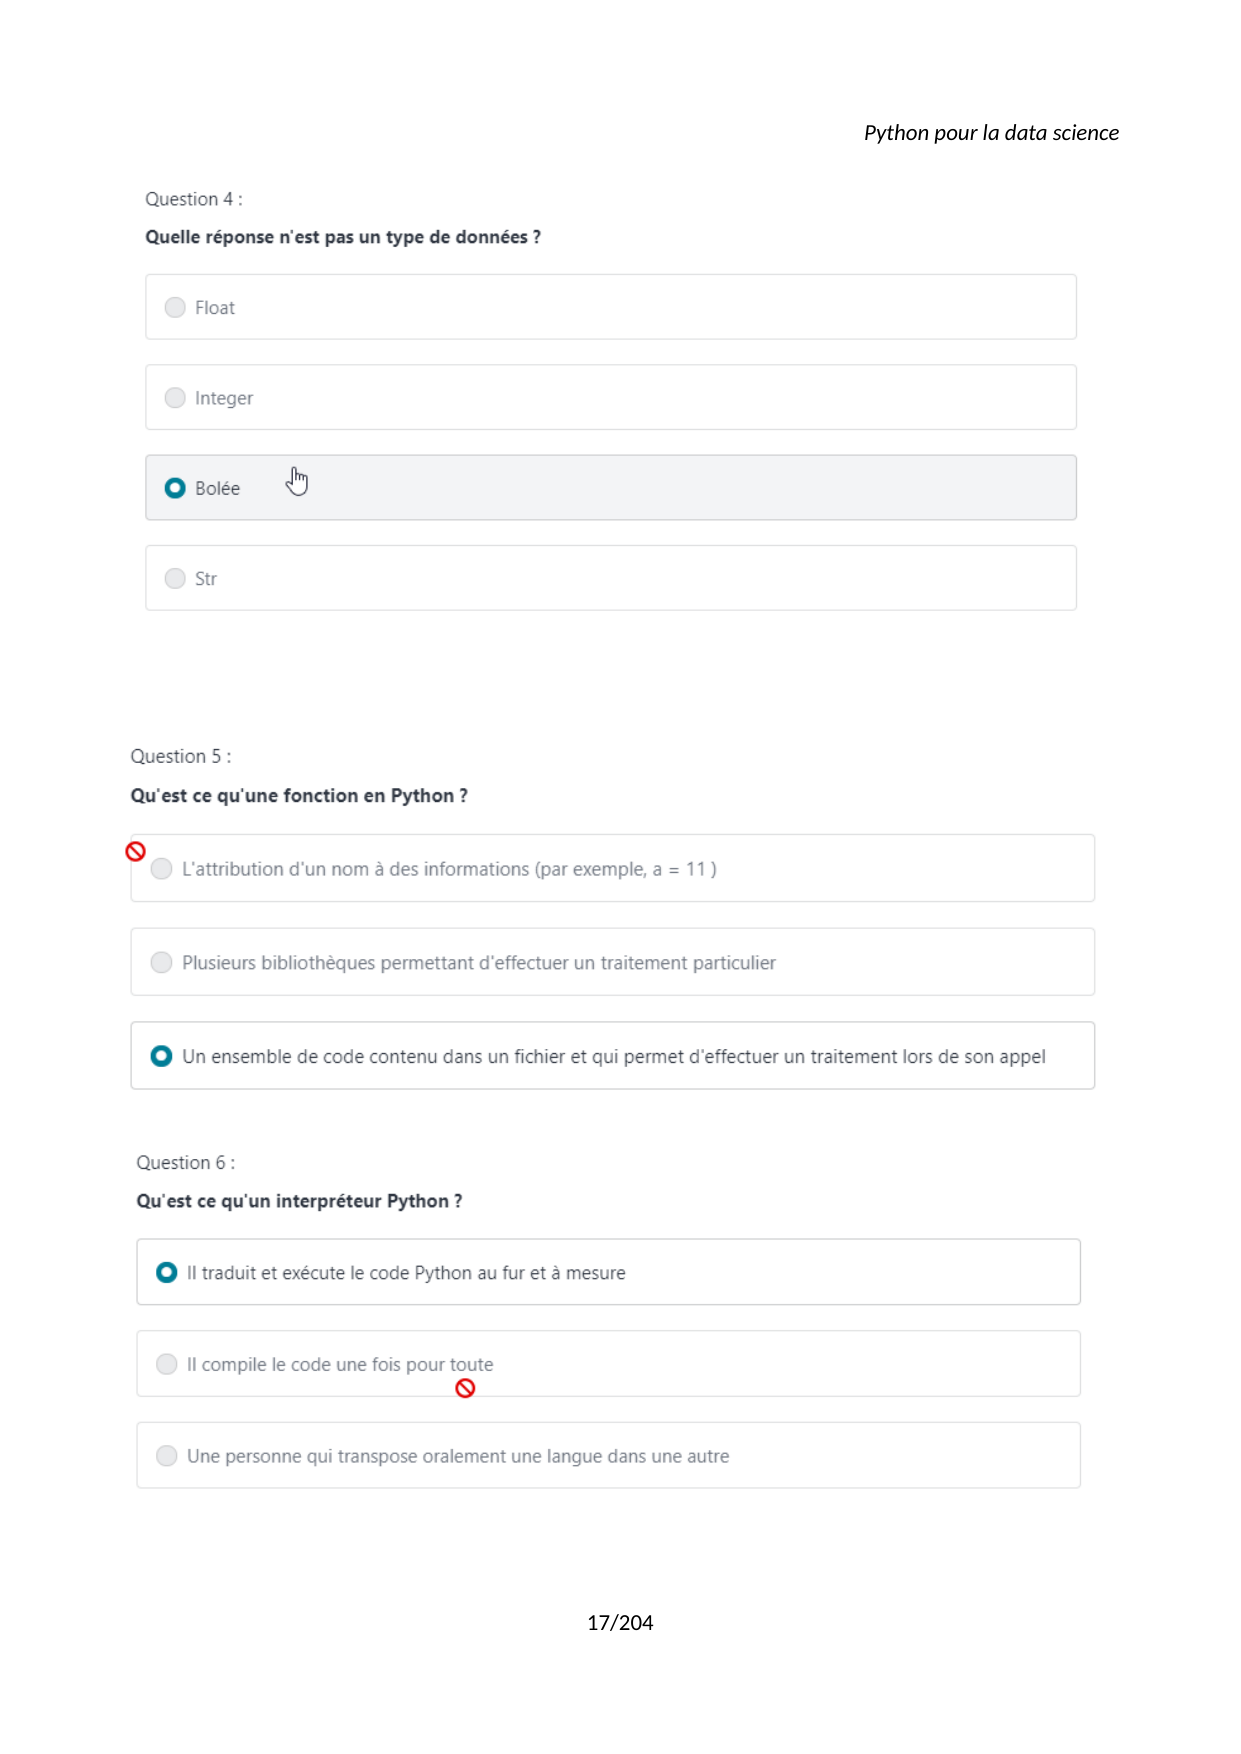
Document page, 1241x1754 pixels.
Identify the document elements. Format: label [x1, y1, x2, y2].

picture [118, 1132, 1122, 1511]
picture [121, 175, 1125, 628]
picture [118, 725, 1122, 1105]
